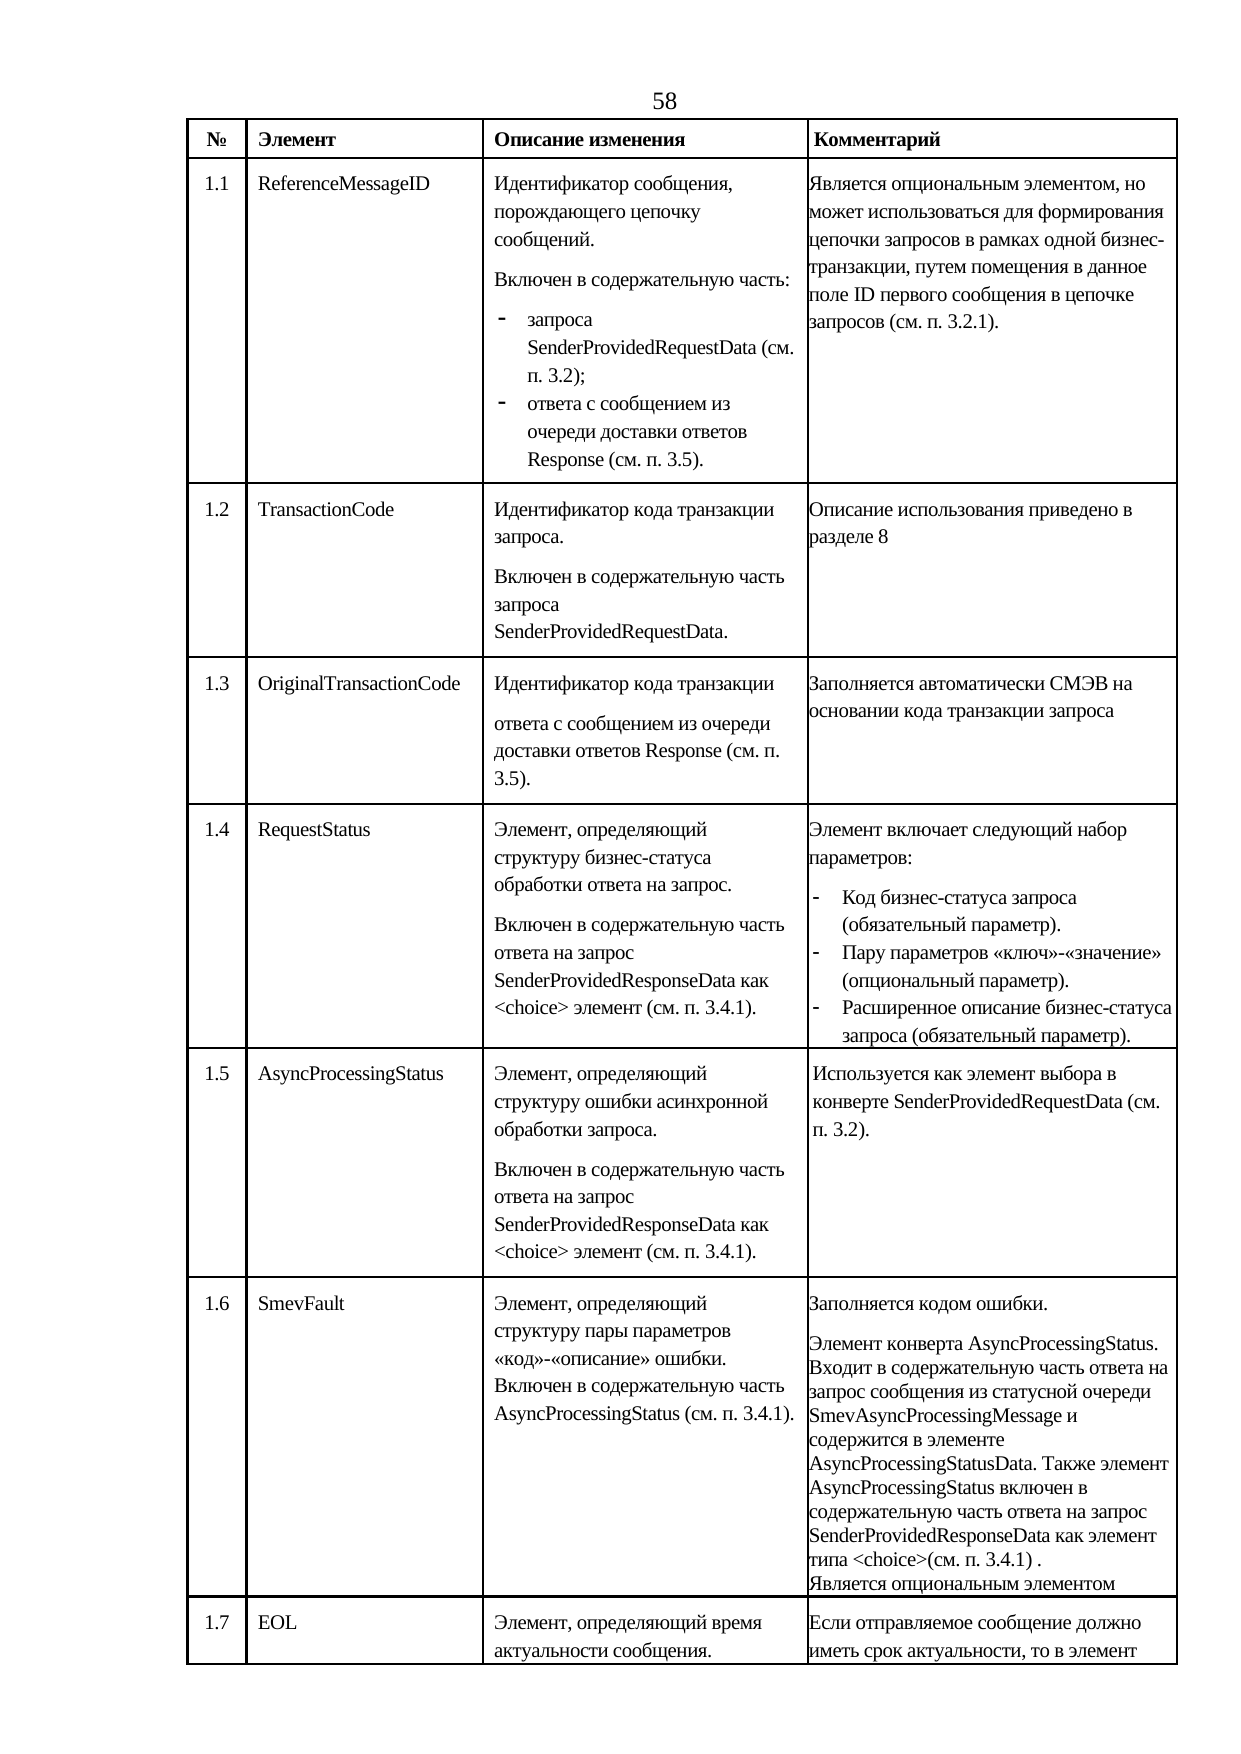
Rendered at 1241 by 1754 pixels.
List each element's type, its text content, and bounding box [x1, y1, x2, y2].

table_cell Описание использования приведено в разделе 8 [809, 484, 1176, 496]
table_cell 1.5 [189, 1049, 245, 1276]
table_cell EOL [248, 1598, 482, 1663]
table_cell TransactionCode [248, 484, 482, 656]
table_cell RequestStatus [248, 805, 482, 1047]
table_cell Является опциональным элементом, но может использоваться для формирования цепочки запросов в рамках одной бизнес-транзакции, путем помещения в данное поле ID первого сообщения в цепочке запросов (см. п. 3.2.1). [809, 159, 1176, 171]
table_cell Заполняется автоматически СМЭВ на основании кода транзакции запроса [809, 658, 1176, 671]
table_cell Идентификатор кода транзакции запроса. Включен в содержательную часть запроса SenderProvidedRequestData. [484, 484, 807, 656]
table_cell Заполняется автоматически СМЭВ на основании кода транзакции запроса [809, 722, 1176, 802]
table_header Комментарий [809, 151, 1176, 157]
table_cell 1.2 [189, 484, 245, 656]
table_header Комментарий [809, 120, 1176, 126]
table_cell 1.6 [189, 1278, 245, 1595]
table_cell Элемент, определяющий структуру ошибки асинхронной обработки запроса. Включен в содержательную часть ответа на запрос SenderProvidedResponseData как <choice> элемент (см. п. 3.4.1). [484, 1049, 807, 1276]
table_header Элемент [248, 120, 482, 157]
table_cell 1.4 [189, 805, 245, 1047]
table_cell ReferenceMessageID [248, 159, 482, 482]
table_cell 1.1 [189, 159, 245, 482]
table_cell Идентификатор сообщения, порождающего цепочку сообщений. Включен в содержательную часть: запроса SenderProvidedRequestData (см. п. 3.2); ответа с сообщением из очереди доставки ответов Response (см. п. 3.5). [484, 159, 807, 482]
table_cell Используется как элемент выбора в конверте SenderProvidedRequestData (см. п. 3.2). [809, 1049, 1176, 1276]
table_cell Элемент, определяющий время актуальности сообщения. [484, 1598, 807, 1663]
table_cell SmevFault [248, 1278, 482, 1595]
table_cell 1.3 [189, 658, 245, 802]
table_cell Идентификатор кода транзакции ответа с сообщением из очереди доставки ответов Response (см. п. 3.5). [484, 658, 807, 802]
table_cell Элемент, определяющий структуру пары параметров «код»-«описание» ошибки. Включен в содержательную часть AsyncProcessingStatus (см. п. 3.4.1). [484, 1278, 807, 1595]
table_cell Является опциональным элементом, но может использоваться для формирования цепочки запросов в рамках одной бизнес-транзакции, путем помещения в данное поле ID первого сообщения в цепочке запросов (см. п. 3.2.1). [809, 333, 1176, 482]
table_cell Описание использования приведено в разделе 8 [809, 548, 1176, 656]
table_header Описание изменения [484, 120, 807, 157]
table_cell OriginalTransactionCode [248, 658, 482, 802]
table_cell Элемент, определяющий структуру бизнес-статуса обработки ответа на запрос. Включен в содержательную часть ответа на запрос SenderProvidedResponseData как <choice> элемент (см. п. 3.4.1). [484, 805, 807, 1047]
table_cell 1.7 [189, 1598, 245, 1663]
table_cell AsyncProcessingStatus [248, 1049, 482, 1276]
table_header № [189, 120, 245, 157]
